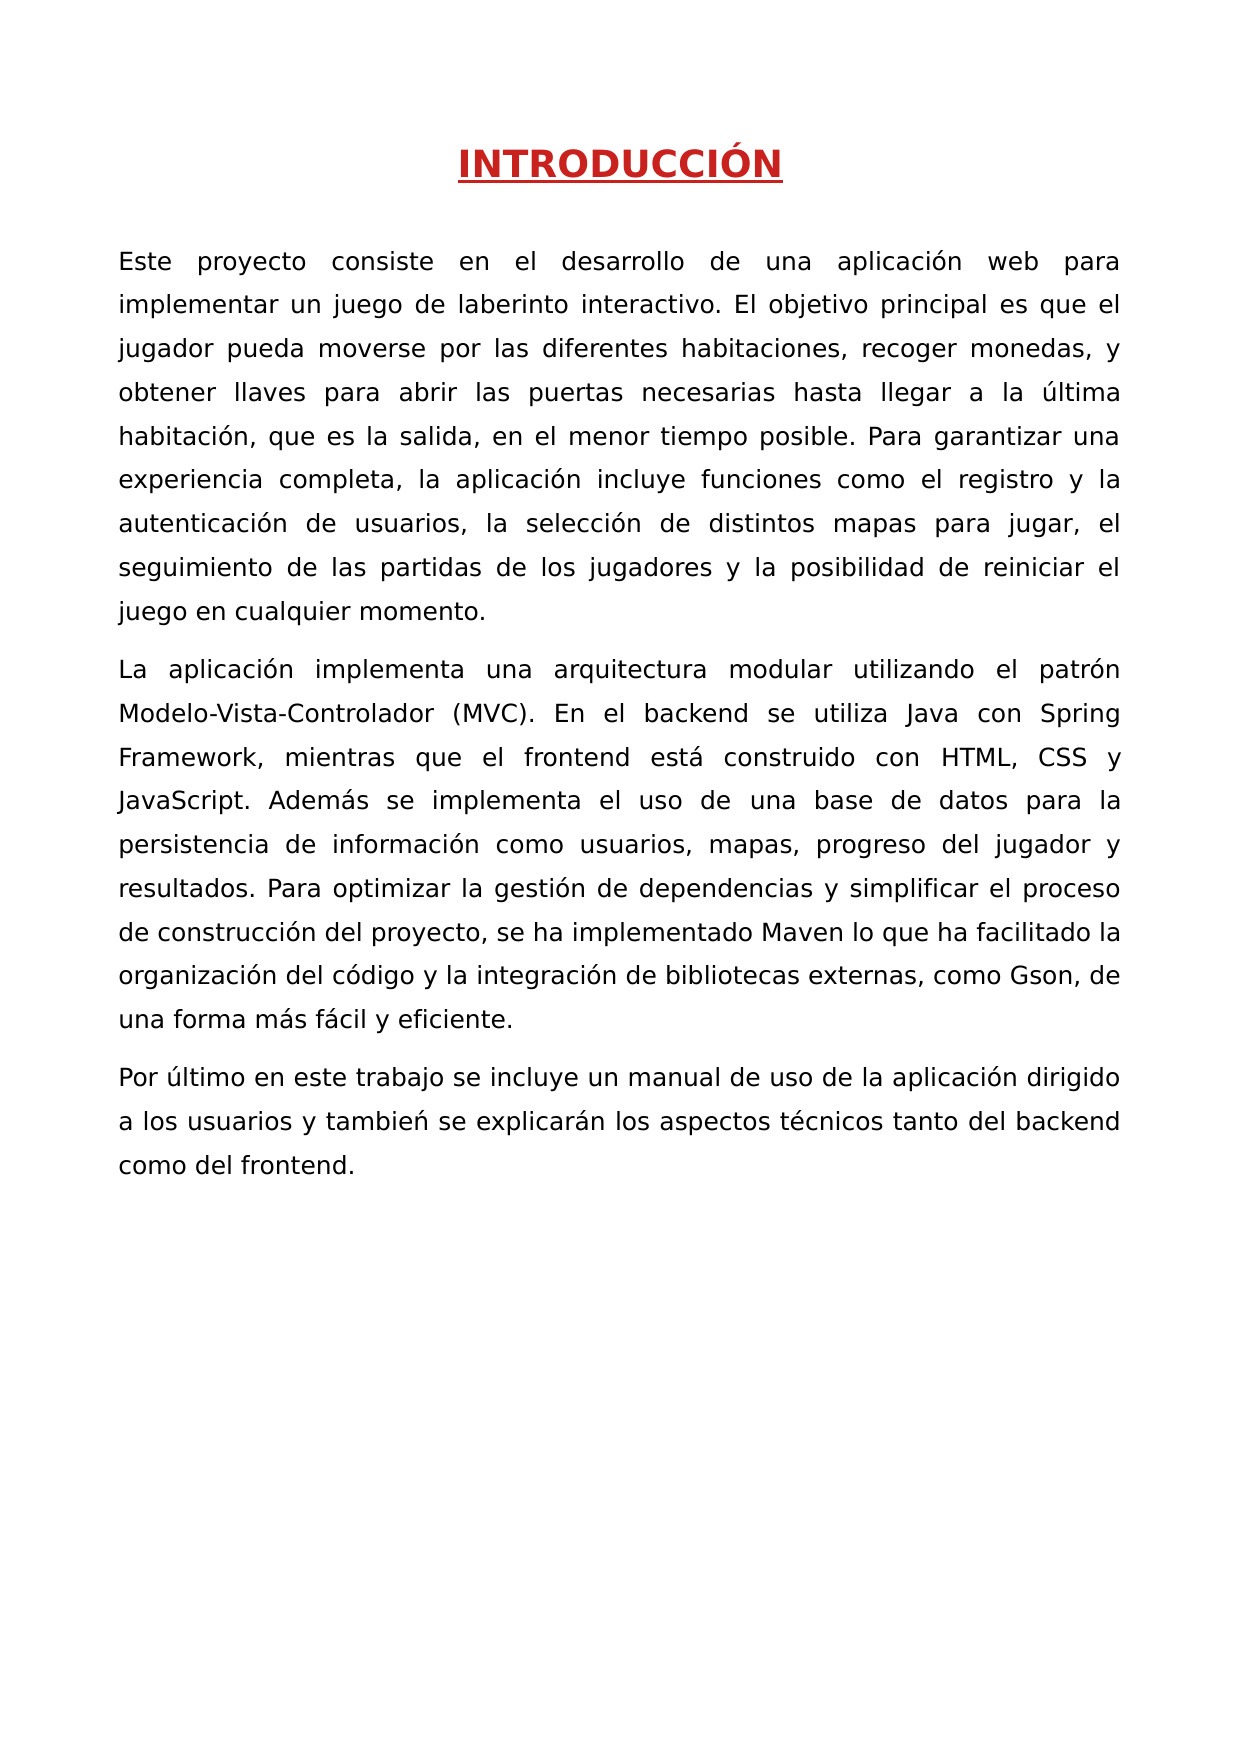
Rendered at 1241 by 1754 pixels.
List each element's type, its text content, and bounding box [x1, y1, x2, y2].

subtitle INTRODUCCIÓN [118, 143, 1122, 187]
subtitle La aplicación implementa una arquitectura modular utilizando el patrón Modelo-Vista-Controlador (MVC). En el backend se utiliza Java con Spring Framework, mientras que el frontend está construido con HTML, CSS y JavaScript. Además se implementa el uso de una base de datos para la persistencia de información como usuarios, mapas, progreso del jugador y resultados. Para optimizar la gestión de dependencias y simplificar el proceso de construcción del proyecto, se ha implementado Maven lo que ha facilitado la organización del código y la integración de bibliotecas externas, como Gson, de una forma más fácil y eficiente. [118, 655, 1122, 1034]
subtitle Por último en este trabajo se incluye un manual de uso de la aplicación dirigido a los usuarios y tambień se explicarán los aspectos técnicos tanto del backend como del frontend. [118, 1063, 1122, 1180]
subtitle Este proyecto consiste en el desarrollo de una aplicación web para implementar un juego de laberinto interactivo. El objetivo principal es que el jugador pueda moverse por las diferentes habitaciones, recoger monedas, y obtener llaves para abrir las puertas necesarias hasta llegar a la última habitación, que es la salida, en el menor tiempo posible. Para garantizar una experiencia completa, la aplicación incluye funciones como el registro y la autenticación de usuarios, la selección de distintos mapas para jugar, el seguimiento de las partidas de los jugadores y la posibilidad de reiniciar el juego en cualquier momento. [118, 247, 1122, 626]
